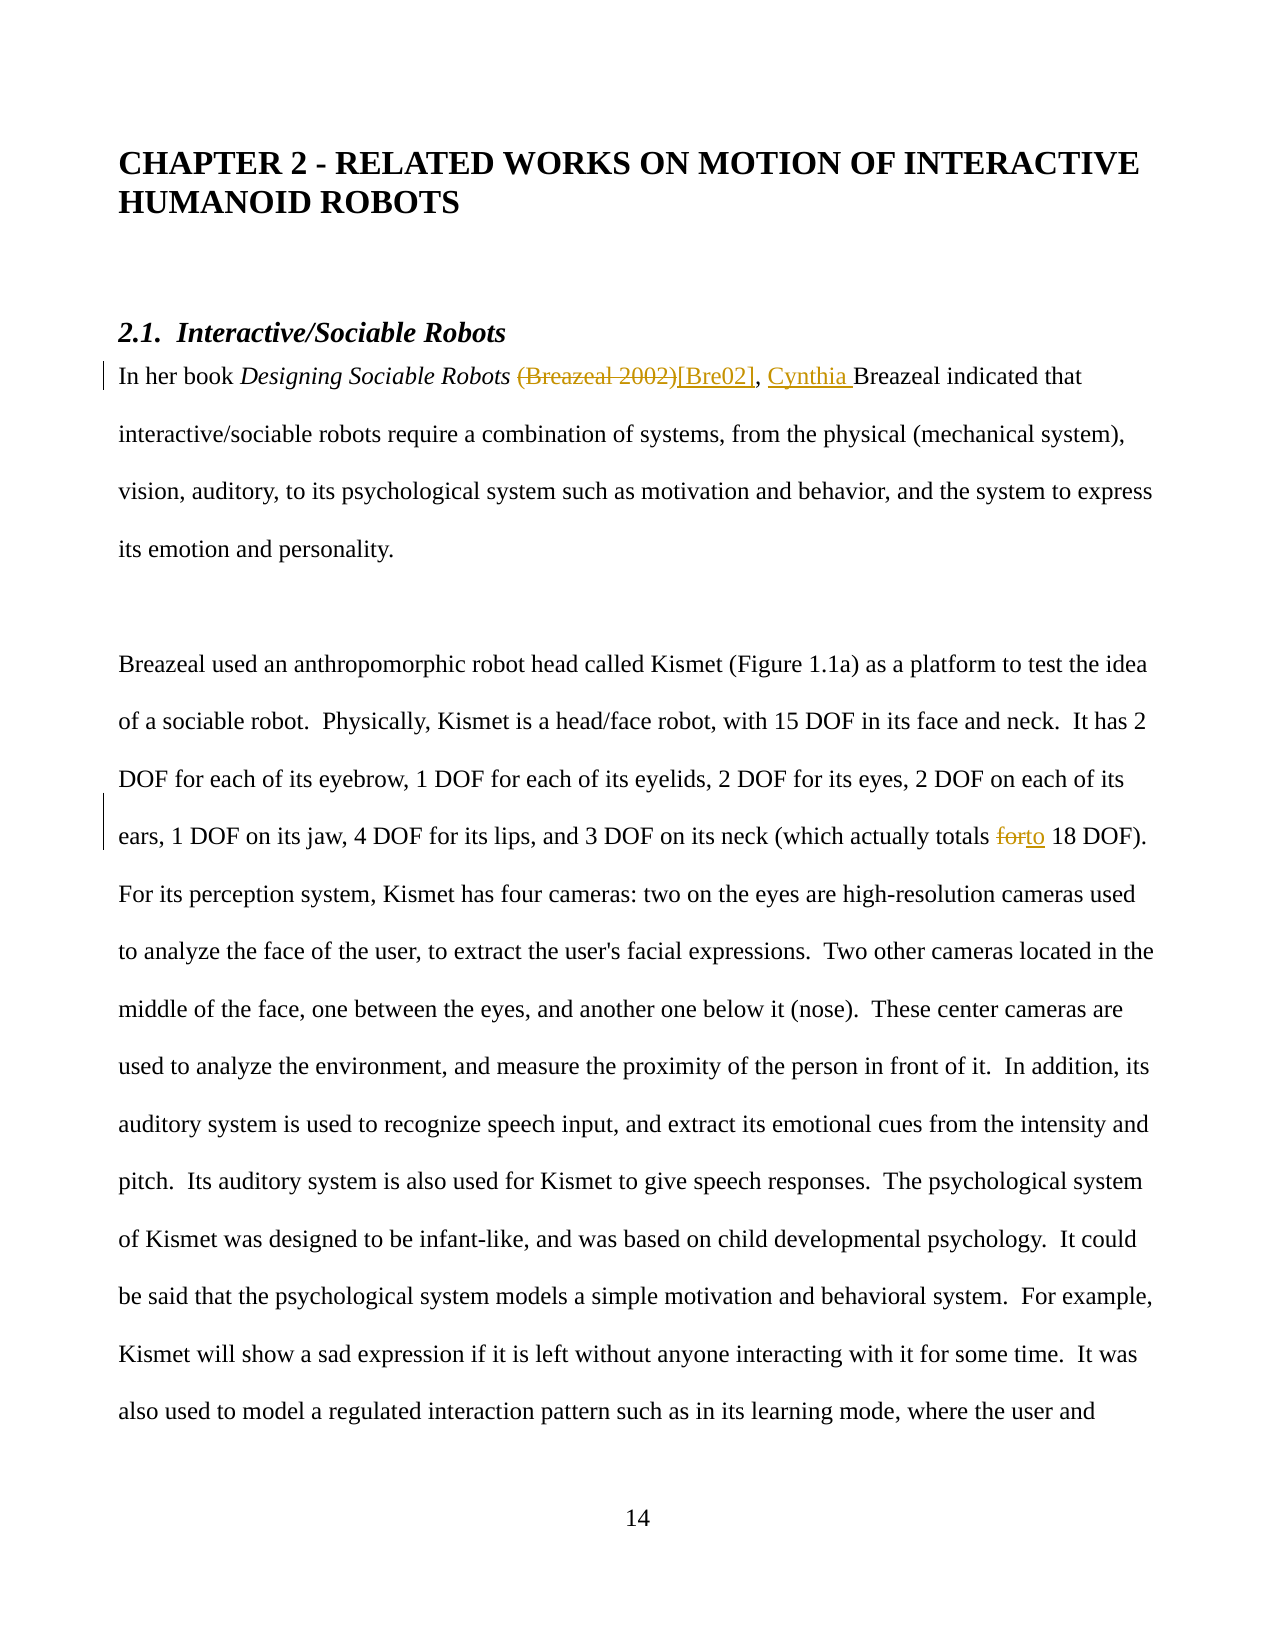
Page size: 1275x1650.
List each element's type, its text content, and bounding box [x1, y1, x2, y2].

subtitle 2.1. Interactive/Sociable Robots [118, 315, 1157, 349]
text Breazeal used an anthropomorphic robot head called Kismet (Figure 1.1a) as a platform to test the idea of a sociable robot. Physically, Kismet is a head/face robot, with 15 DOF in its face and neck. It has 2 DOF for each of its eyebrow, 1 DOF for each of its eyelids, 2 DOF for its eyes, 2 DOF on each of its ears, 1 DOF on its jaw, 4 DOF for its lips, and 3 DOF on its neck (which actually totals to 18 DOF). For its perception system, Kismet has four cameras: two on the eyes are high-resolution cameras used to analyze the face of the user, to extract the user's facial expressions. Two other cameras located in the middle of the face, one between the eyes, and another one below it (nose). These center cameras are used to analyze the environment, and measure the proximity of the person in front of it. In addition, its auditory system is used to recognize speech input, and extract its emotional cues from the intensity and pitch. Its auditory system is also used for Kismet to give speech responses. The psychological system of Kismet was designed to be infant-like, and was based on child developmental psychology. It could be said that the psychological system models a simple motivation and behavioral system. For example, Kismet will show a sad expression if it is left without anyone interacting with it for some time. It was also used to model a regulated interaction pattern such as in its learning mode, where the user and [118, 649, 1157, 1425]
text In her book Designing Sociable Robots [Bre02], Cynthia Breazeal indicated that interactive/sociable robots require a combination of systems, from the physical (mechanical system), vision, auditory, to its psychological system such as motivation and behavior, and the system to express its emotion and personality. [118, 361, 1157, 563]
subtitle CHAPTER 2 - RELATED WORKS ON MOTION OF INTERACTIVE HUMANOID ROBOTS [118, 143, 1157, 220]
